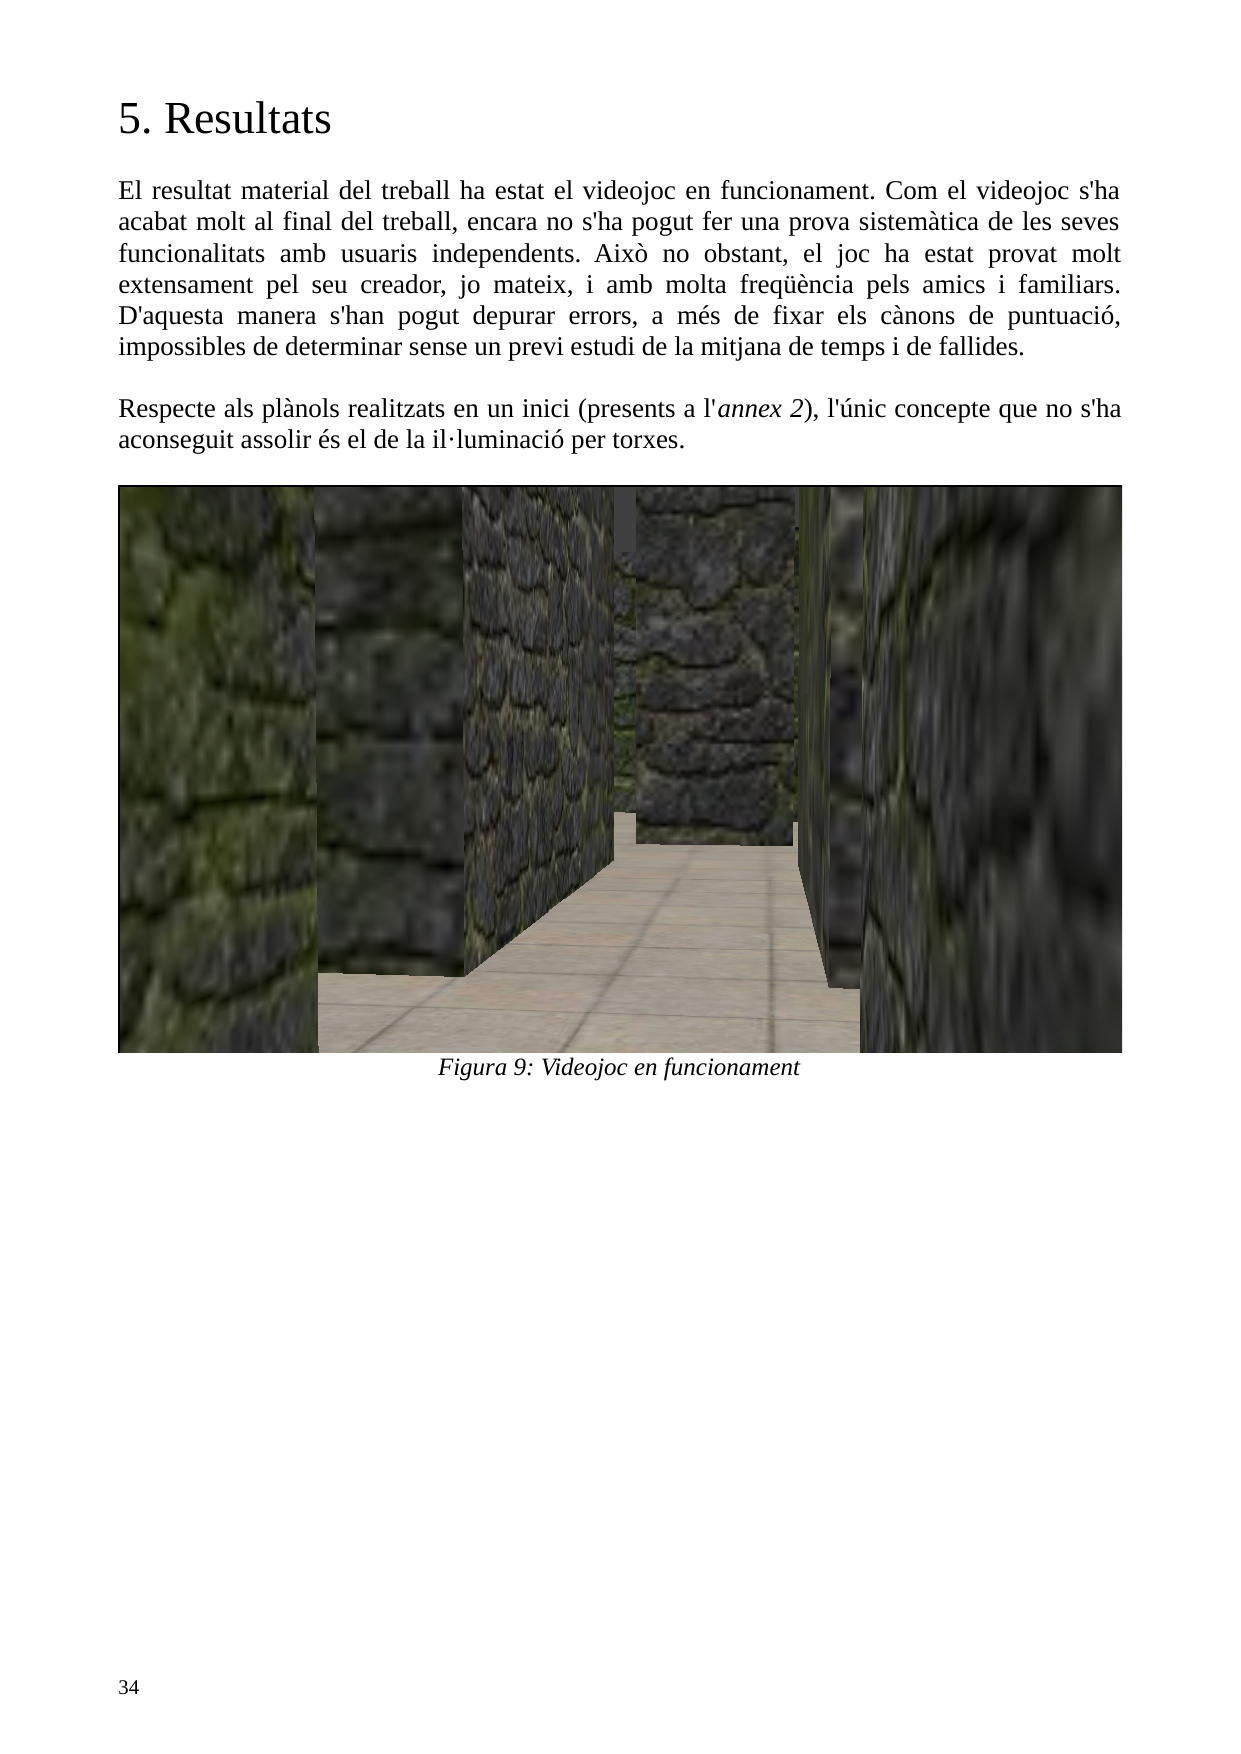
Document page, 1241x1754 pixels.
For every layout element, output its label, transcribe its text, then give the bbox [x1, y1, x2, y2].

text El resultat material del treball ha estat el videojoc en funcionament. Com el videojoc s'ha acabat molt al final del treball, encara no s'ha pogut fer una prova sistemàtica de les seves funcionalitats amb usuaris independents. Això no obstant, el joc ha estat provat molt extensament pel seu creador, jo mateix, i amb molta freqüència pels amics i familiars. D'aquesta manera s'han pogut depurar errors, a més de fixar els cànons de puntuació, impossibles de determinar sense un previ estudi de la mitjana de temps i de fallides. [118, 174, 1122, 361]
picture [118, 485, 1123, 1053]
text 5. Resultats [118, 91, 1122, 143]
text Respecte als plànols realitzats en un inici (presents a l'annex 2), l'únic concepte que no s'ha aconseguit assolir és el de la il·luminació per torxes. [118, 392, 1122, 455]
text Figura 9: Videojoc en funcionament [118, 1053, 1122, 1081]
